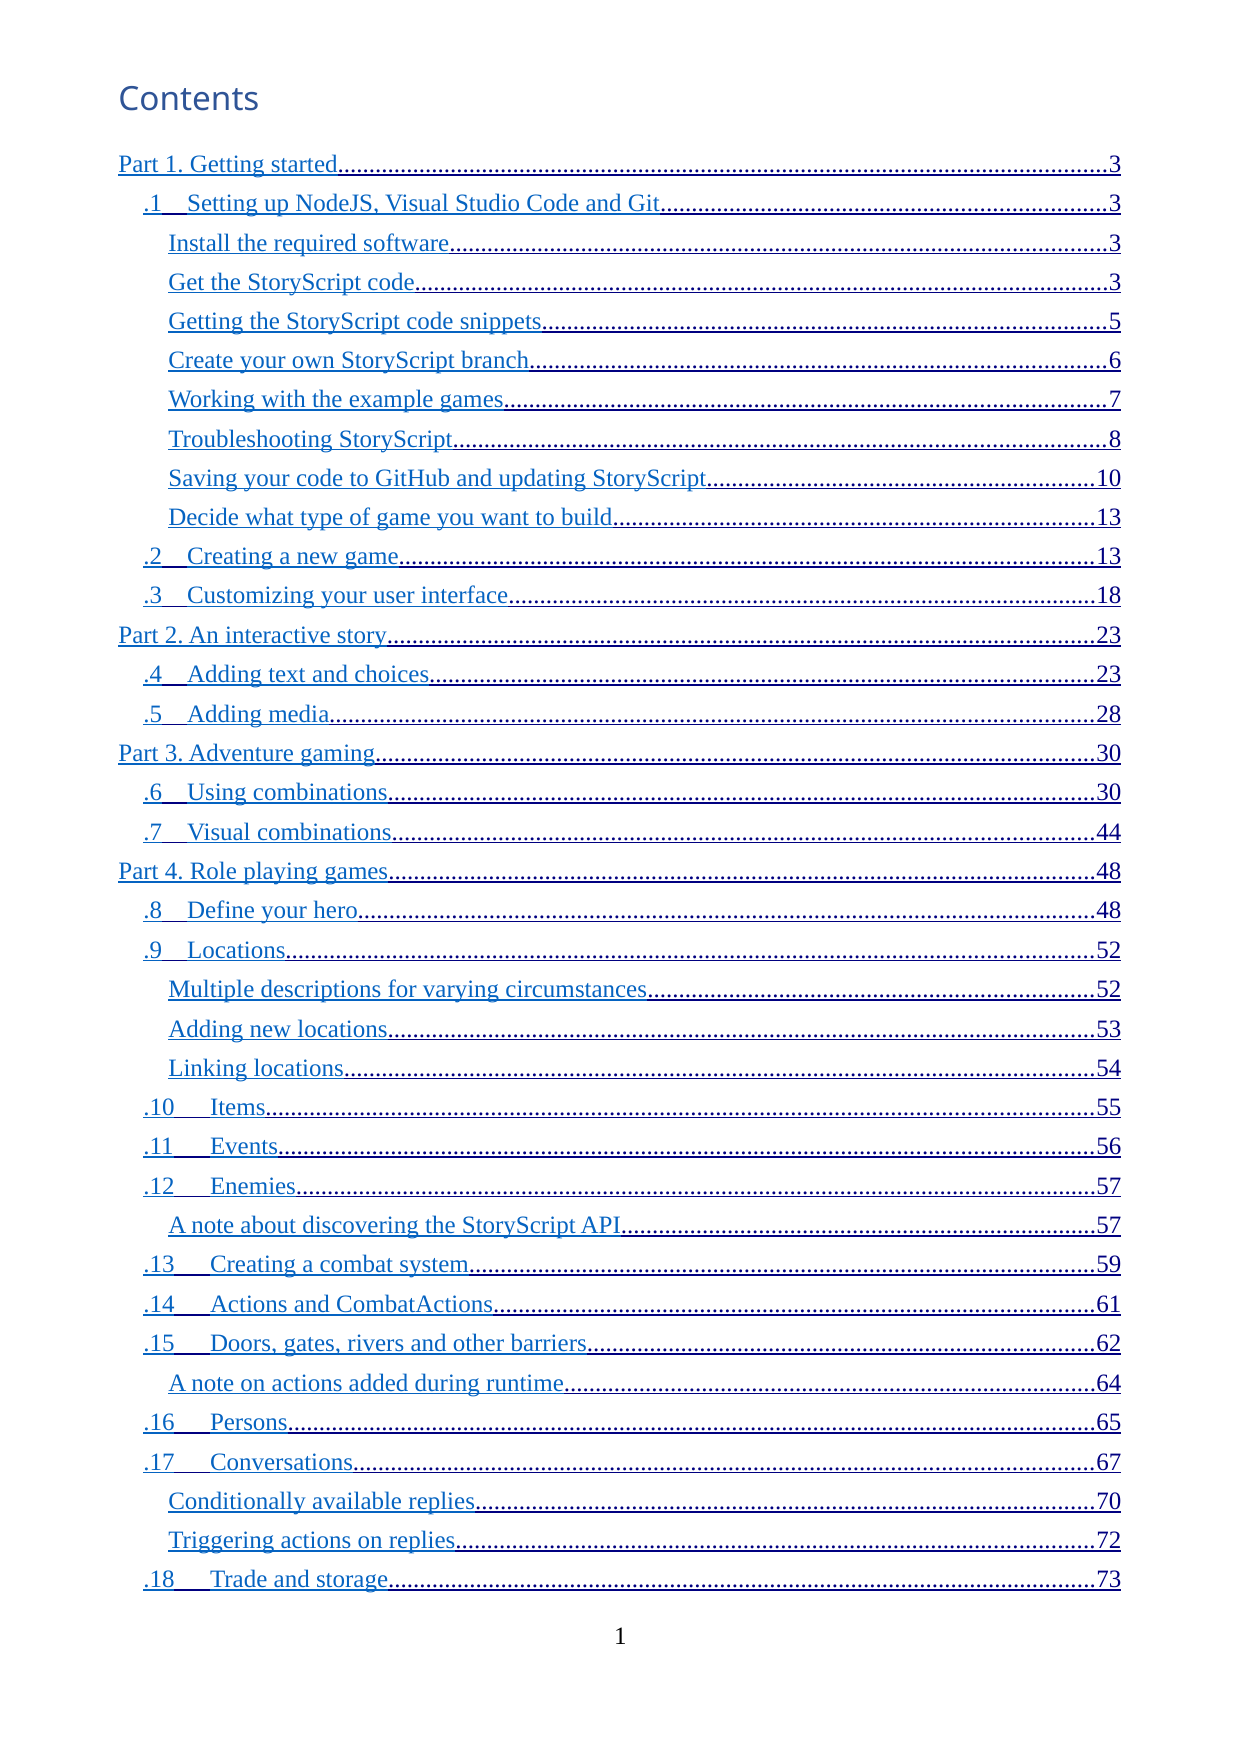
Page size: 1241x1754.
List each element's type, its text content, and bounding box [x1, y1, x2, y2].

text .5 Adding media 28 [143, 699, 1122, 728]
text .6 Using combinations 30 [143, 777, 1122, 806]
text Create your own StoryScript branch 6 [168, 345, 1122, 374]
text .16 Persons 65 [143, 1407, 1122, 1436]
text A note on actions added during runtime 64 [168, 1368, 1122, 1397]
text Multiple descriptions for varying circumstances 52 [168, 974, 1122, 1003]
text .1 Setting up NodeJS, Visual Studio Code and Git 3 [143, 188, 1122, 217]
text Conditionally available replies 70 [168, 1486, 1122, 1515]
text Troubleshooting StoryScript 8 [168, 424, 1122, 452]
text .4 Adding text and choices 23 [143, 659, 1122, 688]
text Part 2. An interactive story 23 [118, 620, 1122, 649]
text Part 3. Adventure gaming 30 [118, 738, 1122, 767]
text Triggering actions on replies 72 [168, 1525, 1122, 1554]
text .7 Visual combinations 44 [143, 817, 1122, 846]
text Working with the example games 7 [168, 384, 1122, 413]
text Part 1. Getting started 3 [118, 149, 1122, 178]
text .8 Define your hero 48 [143, 896, 1122, 924]
text .15 Doors, gates, rivers and other barriers 62 [143, 1328, 1122, 1358]
text Linking locations 54 [168, 1053, 1122, 1082]
text .11 Events 56 [143, 1131, 1122, 1161]
text Part 4. Role playing games 48 [118, 856, 1122, 885]
text .3 Customizing your user interface 18 [143, 581, 1122, 610]
subtitle Contents [118, 75, 1122, 120]
text Saving your code to GitHub and updating StoryScript 10 [168, 463, 1122, 492]
text .17 Conversations 67 [143, 1447, 1122, 1476]
text .13 Creating a combat system 59 [143, 1249, 1122, 1279]
text Getting the StoryScript code snippets 5 [168, 306, 1122, 335]
text .9 Locations 52 [143, 935, 1122, 964]
text Get the StoryScript code 3 [168, 267, 1122, 296]
text .14 Actions and CombatActions 61 [143, 1289, 1122, 1318]
text .18 Trade and storage 73 [143, 1564, 1122, 1593]
text Adding new locations 53 [168, 1014, 1122, 1042]
text Install the required software 3 [168, 228, 1122, 257]
text .2 Creating a new game 13 [143, 541, 1122, 570]
text .12 Enemies 57 [143, 1171, 1122, 1200]
text .10 Items 55 [143, 1092, 1122, 1121]
text Decide what type of game you want to build 13 [168, 502, 1122, 531]
text A note about discovering the StoryScript API 57 [168, 1210, 1122, 1239]
